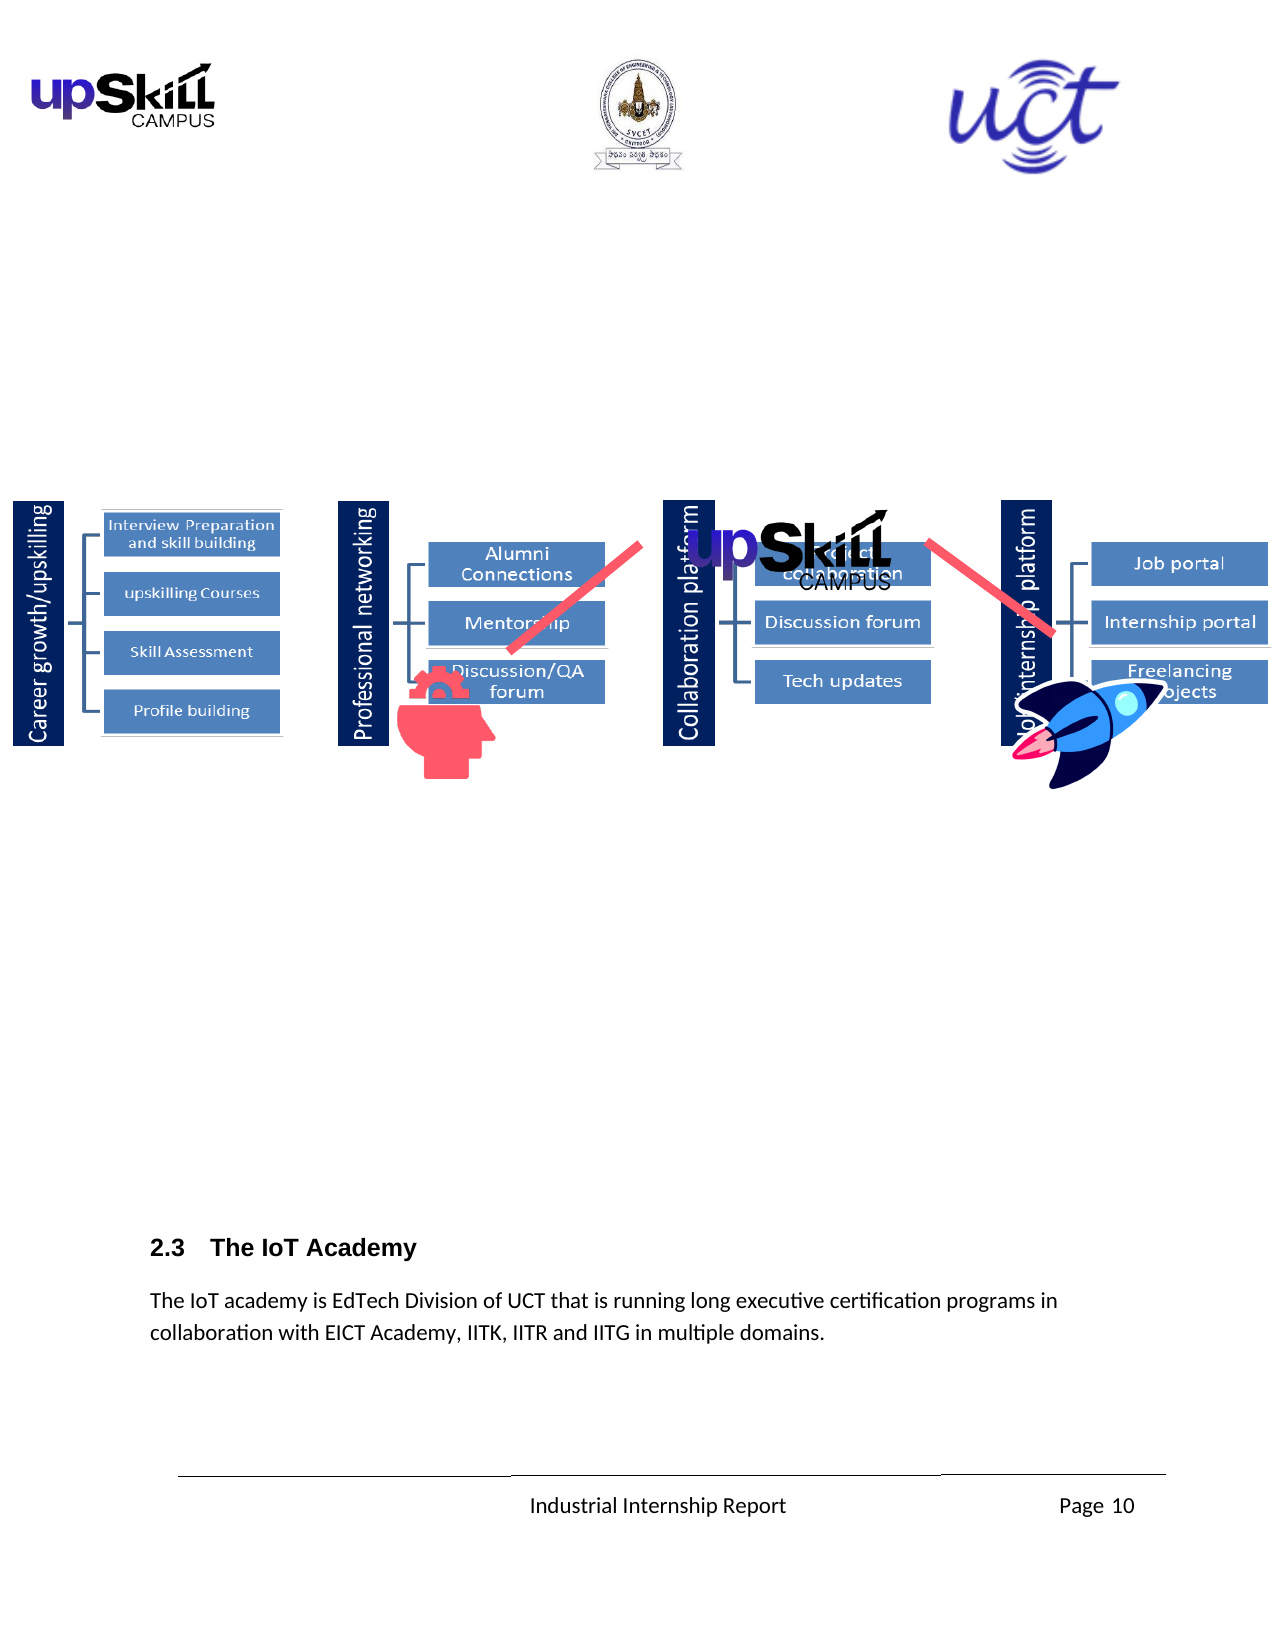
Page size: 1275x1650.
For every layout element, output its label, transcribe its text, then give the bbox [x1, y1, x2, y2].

subtitle The IoT Academy [150, 1236, 1134, 1261]
text The IoT academy is EdTech Division of UCT that is running long executive certification programs in collaboration with EICT Academy, IITK, IITR and IITG in multiple domains. [150, 1286, 1134, 1346]
